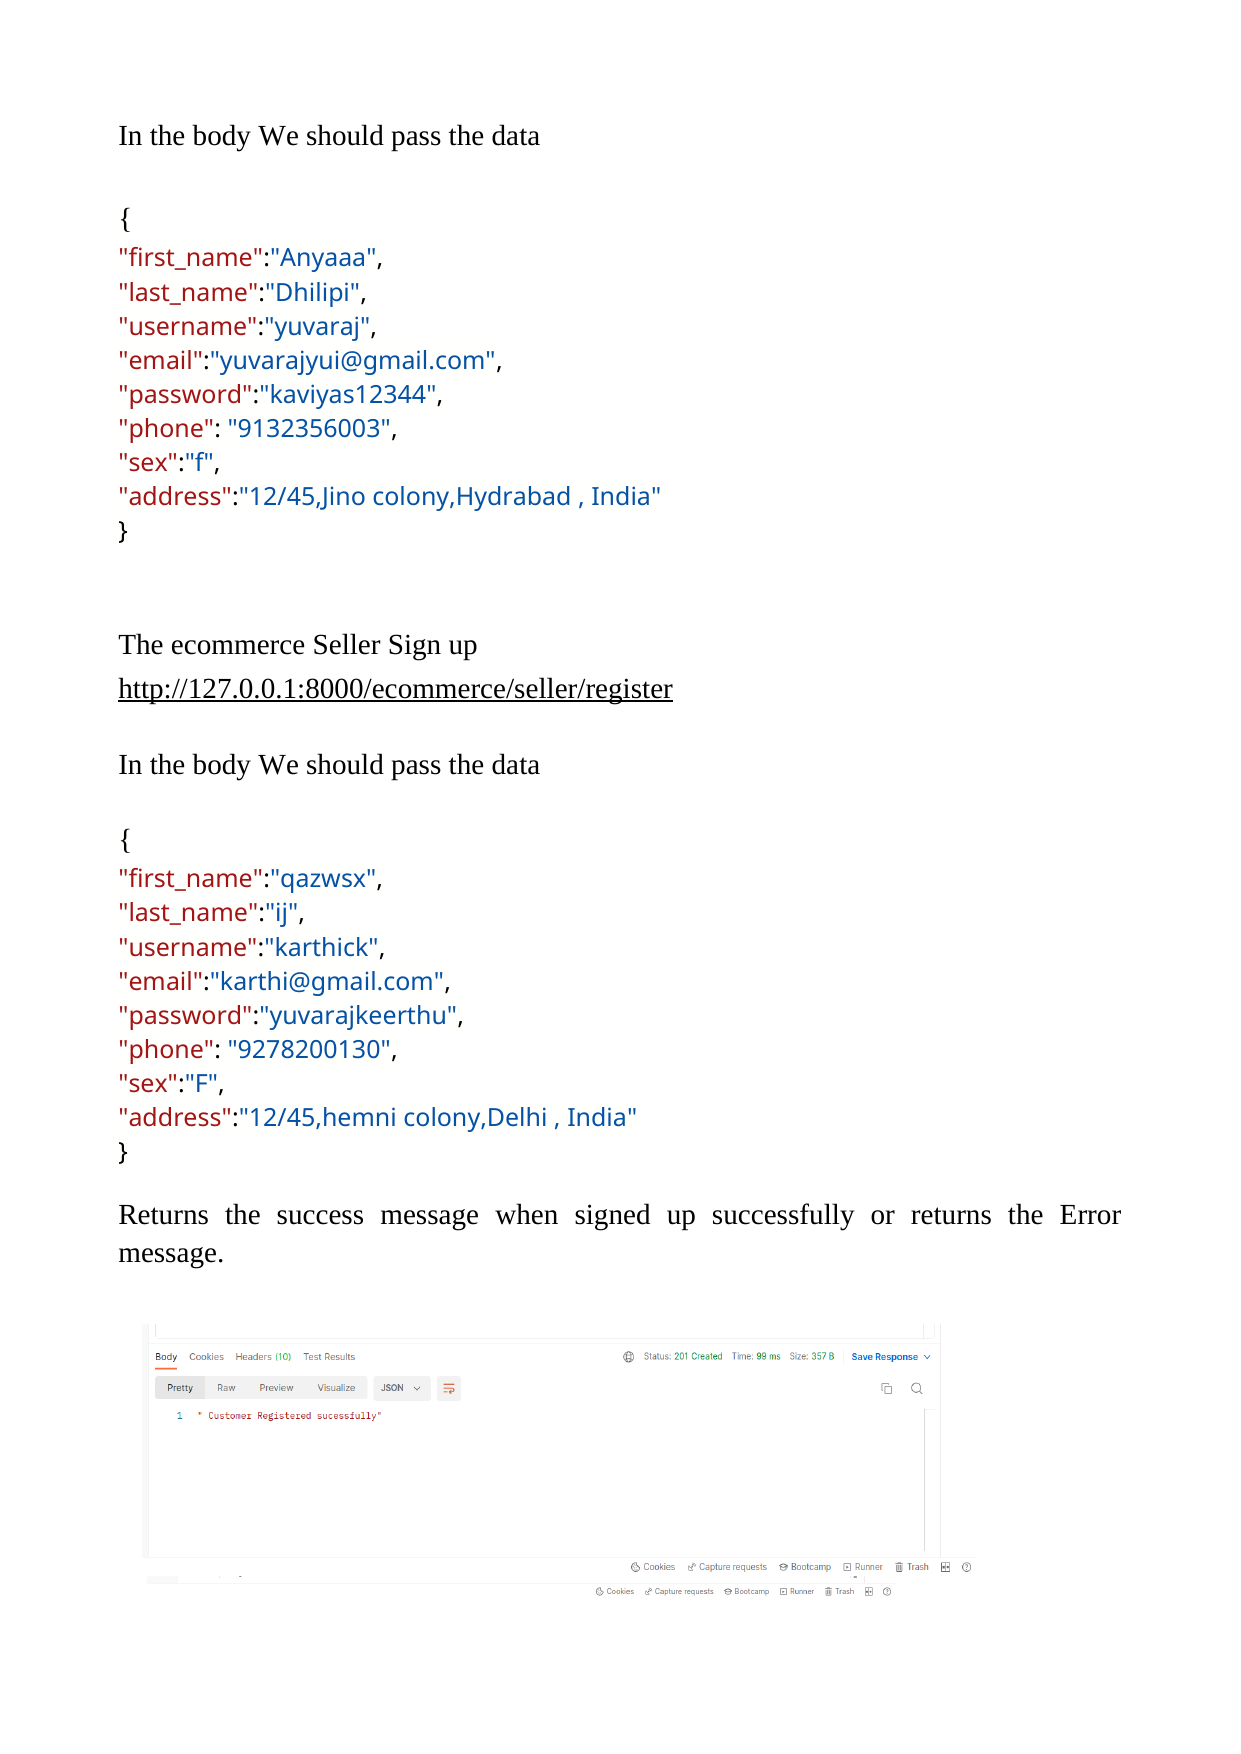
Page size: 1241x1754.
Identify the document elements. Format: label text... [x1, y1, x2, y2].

text "email":"karthi@gmail.com", [118, 963, 1122, 997]
text "first_name":"Anyaaa", [118, 240, 1122, 274]
text In the body We should pass the data [118, 118, 1122, 152]
text "first_name":"qazwsx", [118, 861, 1122, 895]
text http://127.0.0.1:8000/ecommerce/seller/register [118, 671, 1122, 705]
text "username":"karthick", [118, 929, 1122, 963]
text "phone": "9132356003", [118, 410, 1122, 444]
text "password":"yuvarajkeerthu", [118, 997, 1122, 1031]
text "sex":"F", [118, 1065, 1122, 1099]
text In the body We should pass the data [118, 747, 1122, 780]
text "sex":"f", [118, 444, 1122, 478]
text { [118, 202, 1122, 235]
text "address":"12/45,hemni colony,Delhi , India" [118, 1099, 1122, 1133]
text "address":"12/45,Jino colony,Hydrabad , India" [118, 478, 1122, 513]
text } [118, 1133, 1122, 1168]
text "email":"yuvarajyui@gmail.com", [118, 342, 1122, 376]
text "phone": "9278200130", [118, 1031, 1122, 1065]
text "username":"yuvaraj", [118, 308, 1122, 342]
text } [118, 513, 1122, 547]
text "last_name":"Dhilipi", [118, 274, 1122, 308]
text "password":"kaviyas12344", [118, 376, 1122, 410]
text The ecommerce Seller Sign up [118, 627, 1122, 660]
text "last_name":"ij", [118, 895, 1122, 929]
text Returns the success message when signed up successfully or returns the Error message. [118, 1197, 1122, 1269]
text { [118, 822, 1122, 856]
